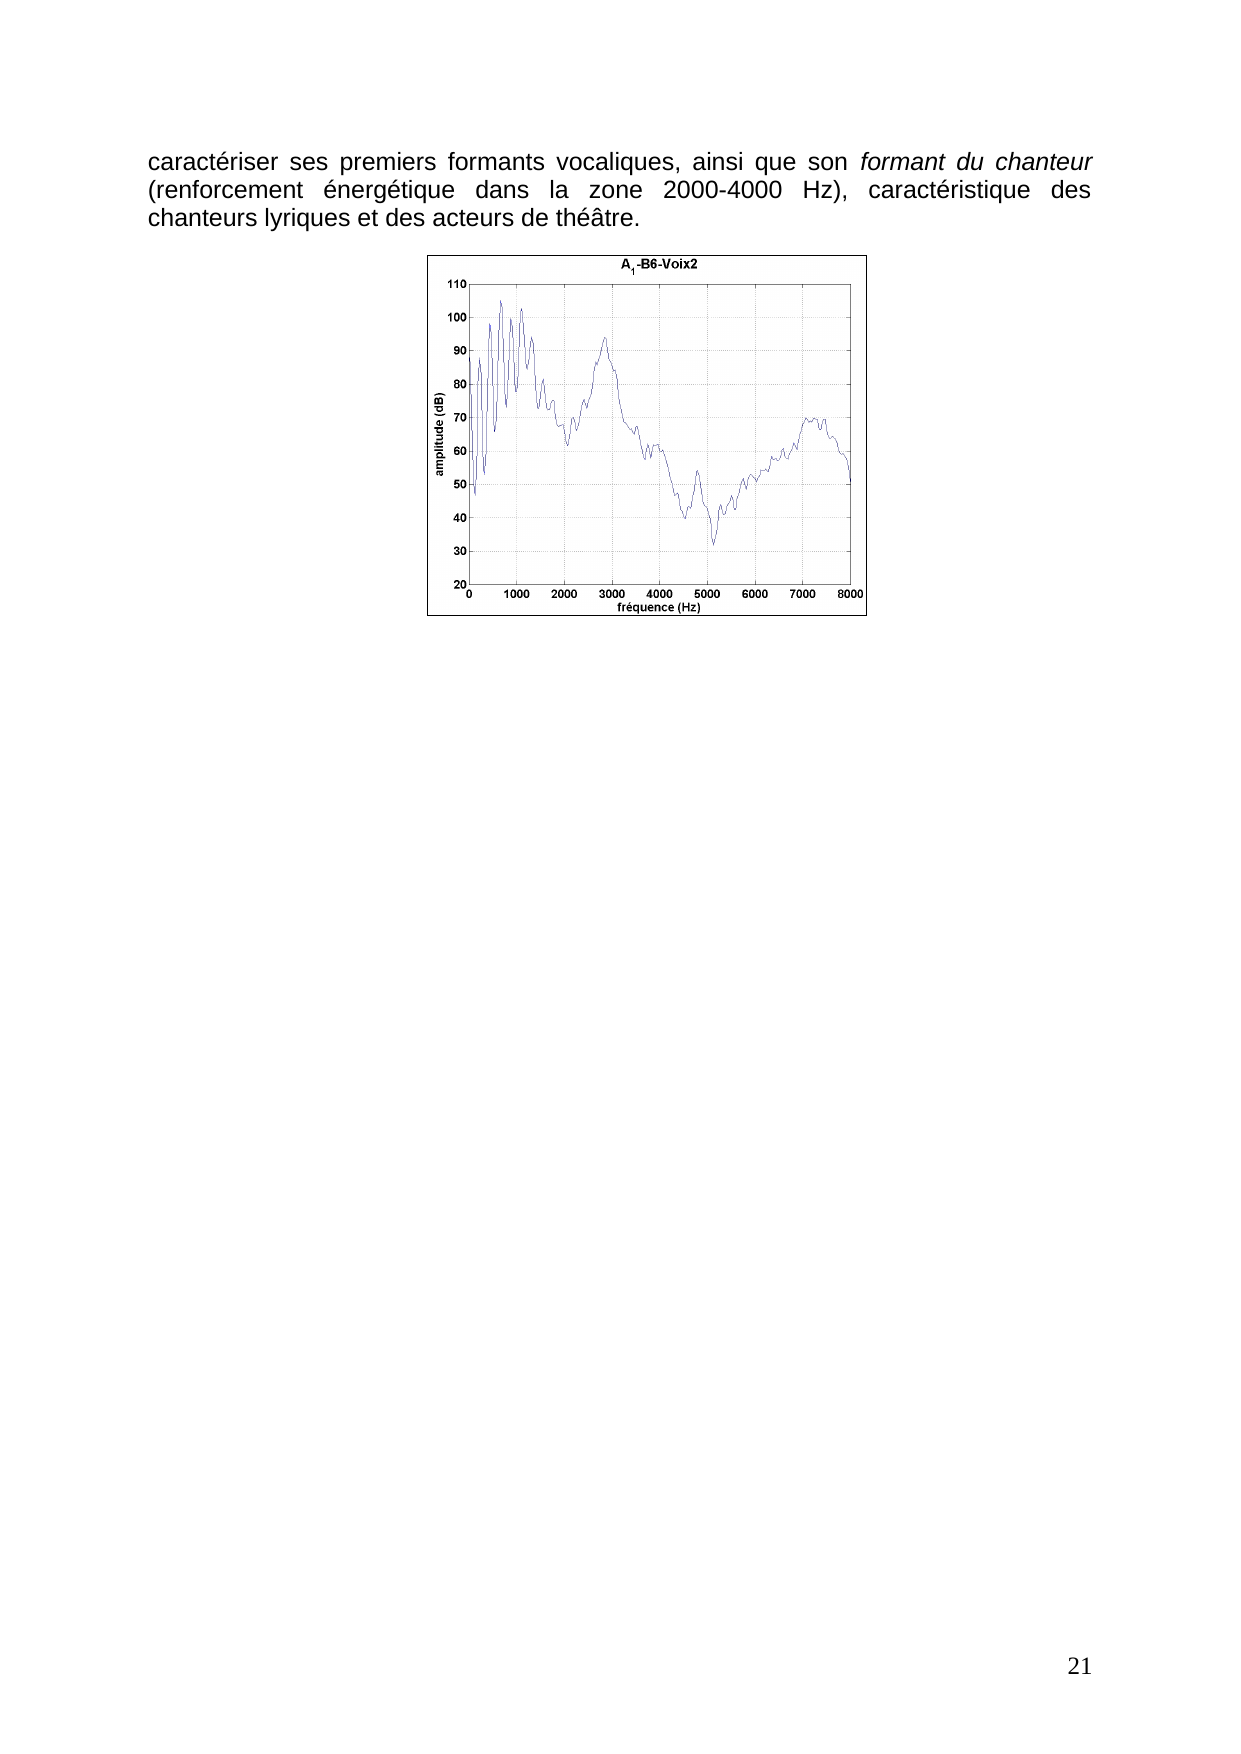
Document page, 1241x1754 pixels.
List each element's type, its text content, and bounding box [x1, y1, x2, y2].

text caractériser ses premiers formants vocaliques, ainsi que son formant du chanteur (renforcement énergétique dans la zone 2000-4000 Hz), caractéristique des chanteurs lyriques et des acteurs de théâtre. [148, 148, 1092, 231]
